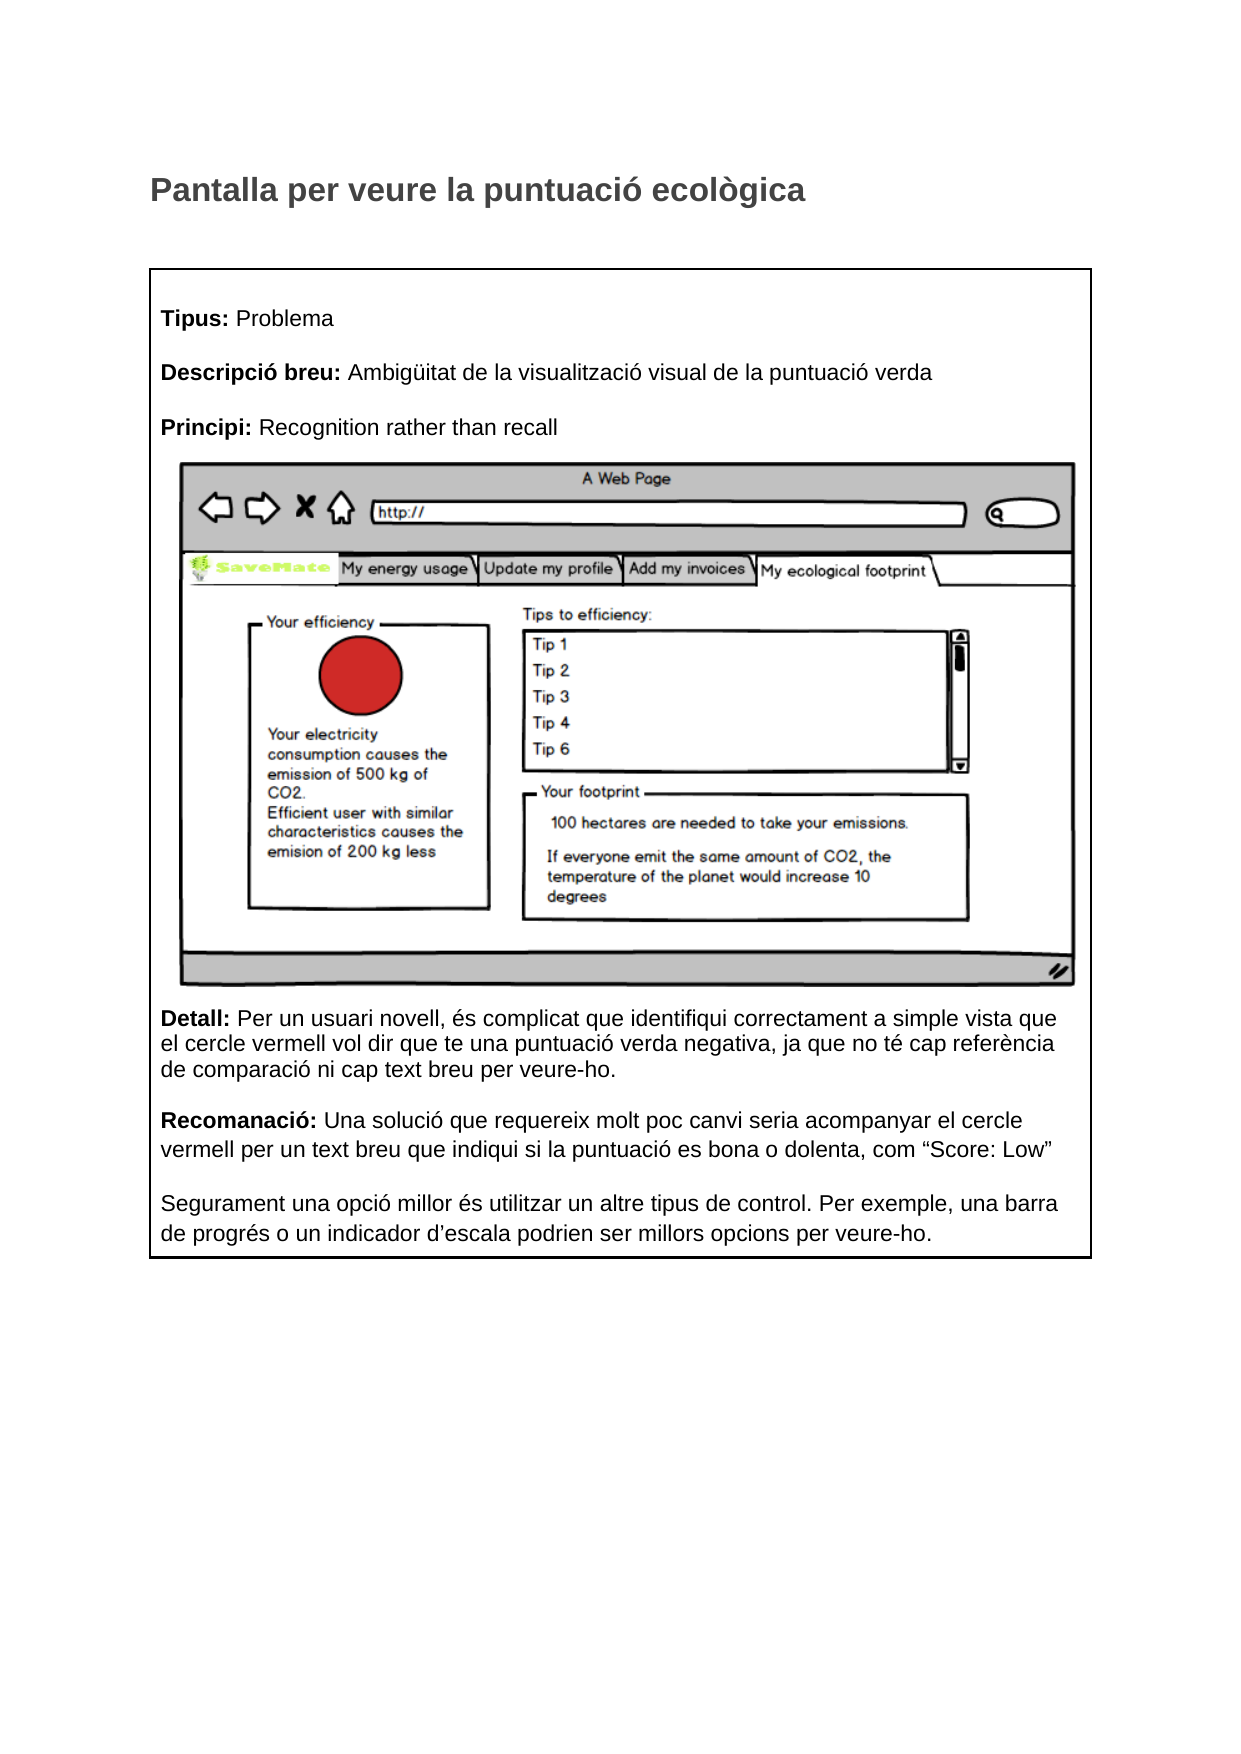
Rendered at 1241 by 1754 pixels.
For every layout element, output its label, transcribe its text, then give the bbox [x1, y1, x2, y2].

subtitle Pantalla per veure la puntuació ecològica [150, 171, 1091, 208]
picture [179, 462, 1076, 987]
table_header Tipus: Problema Descripció breu: Ambigüitat de la visualització visual de la puntuació verda Principi: Recognition rather than recall Detall: Per un usuari novell, és complicat que identifiqui correctament a simple vista que el cercle vermell vol dir que te una puntuació verda negativa, ja que no té cap referència de comparació ni cap text breu per veure-ho. Recomanació: Una solució que requereix molt poc canvi seria acompanyar el cercle vermell per un text breu que indiqui si la puntuació es bona o dolenta, com “Score: Low” Segurament una opció millor és utilitzar un altre tipus de control. Per exemple, una barra de progrés o un indicador d’escala podrien ser millors opcions per veure-ho. [151, 270, 1090, 1256]
